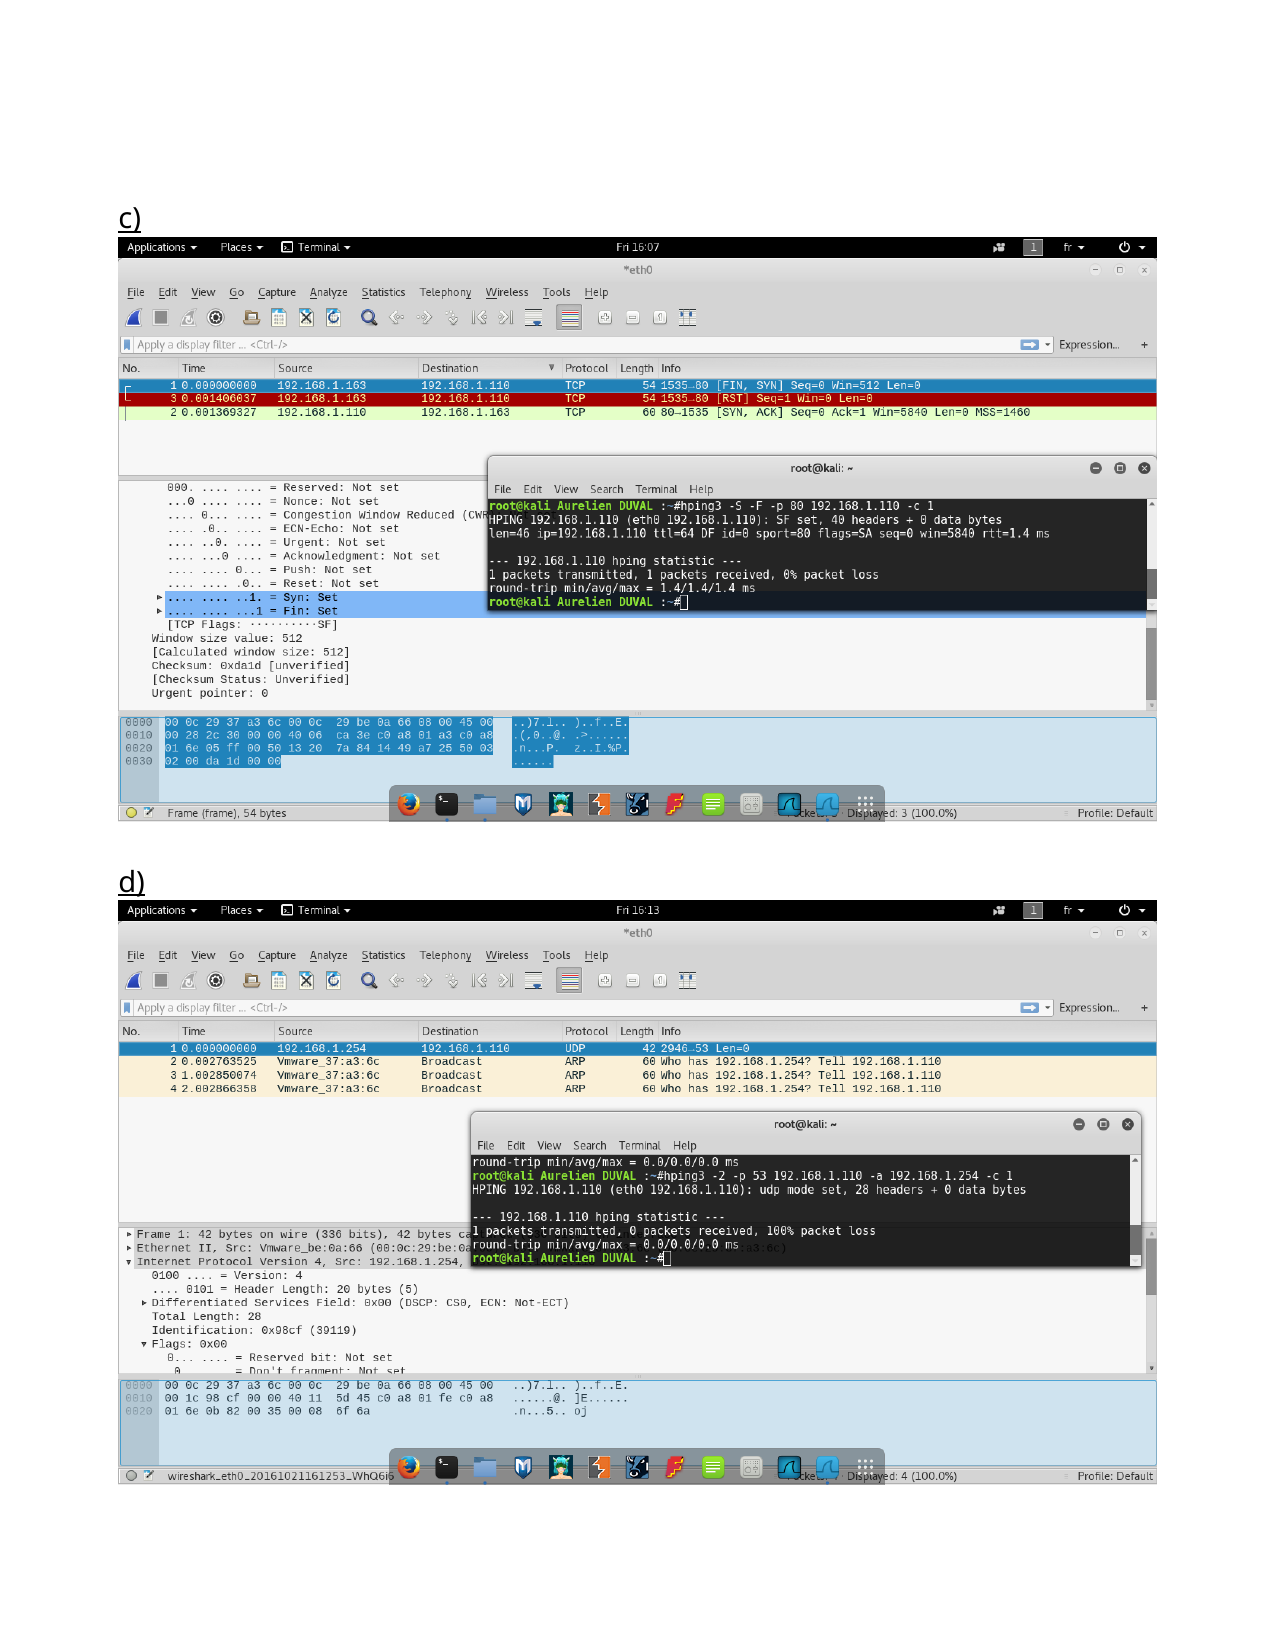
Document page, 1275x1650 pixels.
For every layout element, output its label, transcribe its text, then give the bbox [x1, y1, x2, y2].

picture [118, 237, 1157, 822]
text d) [118, 861, 1157, 900]
picture [118, 900, 1157, 1485]
text c) [118, 197, 1157, 237]
